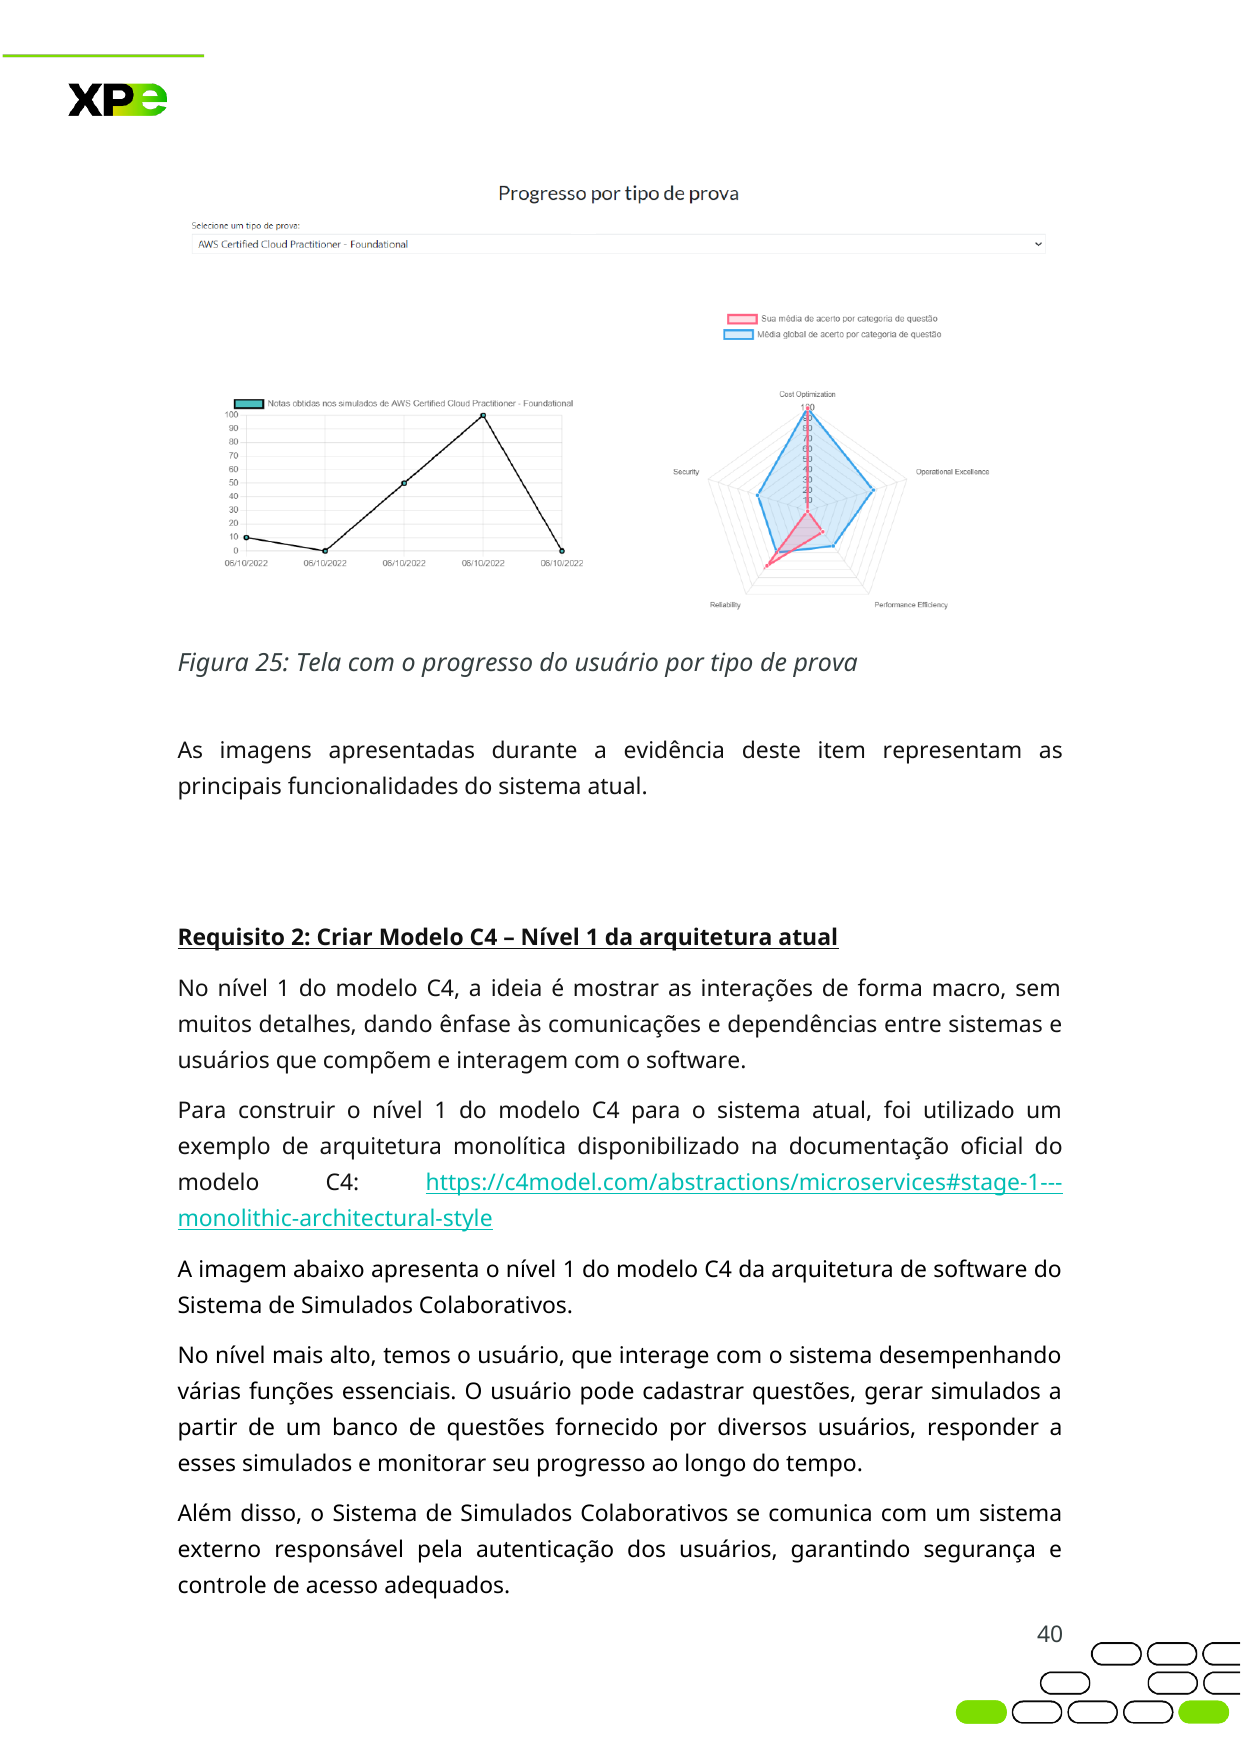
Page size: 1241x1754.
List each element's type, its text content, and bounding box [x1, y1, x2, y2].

text Figura 25: Tela com o progresso do usuário por tipo de prova [177, 632, 1063, 679]
text Além disso, o Sistema de Simulados Colaborativos se comunica com um sistema externo responsável pela autenticação dos usuários, garantindo segurança e controle de acesso adequados. [177, 1497, 1063, 1601]
text No nível mais alto, temos o usuário, que interage com o sistema desempenhando várias funções essenciais. O usuário pode cadastrar questões, gerar simulados a partir de um banco de questões fornecido por diversos usuários, responder a esses simulados e monitorar seu progresso ao longo do tempo. [177, 1339, 1063, 1478]
text As imagens apresentadas durante a evidência deste item representam as principais funcionalidades do sistema atual. [177, 734, 1063, 801]
text Para construir o nível 1 do modelo C4 para o sistema atual, foi utilizado um exemplo de arquitetura monolítica disponibilizado na documentação oficial do modelo C4: https://c4model.com/abstractions/microservices#stage-1---monolithic-architectural-style [177, 1094, 1063, 1233]
picture [177, 160, 1063, 632]
text No nível 1 do modelo C4, a ideia é mostrar as interações de forma macro, sem muitos detalhes, dando ênfase às comunicações e dependências entre sistemas e usuários que compõem e interagem com o software. [177, 972, 1063, 1075]
text A imagem abaixo apresenta o nível 1 do modelo C4 da arquitetura de software do Sistema de Simulados Colaborativos. [177, 1253, 1063, 1320]
text Requisito 2: Criar Modelo C4 – Nível 1 da arquitetura atual [177, 921, 1063, 953]
picture [955, 1642, 1241, 1724]
picture [2, 51, 205, 148]
